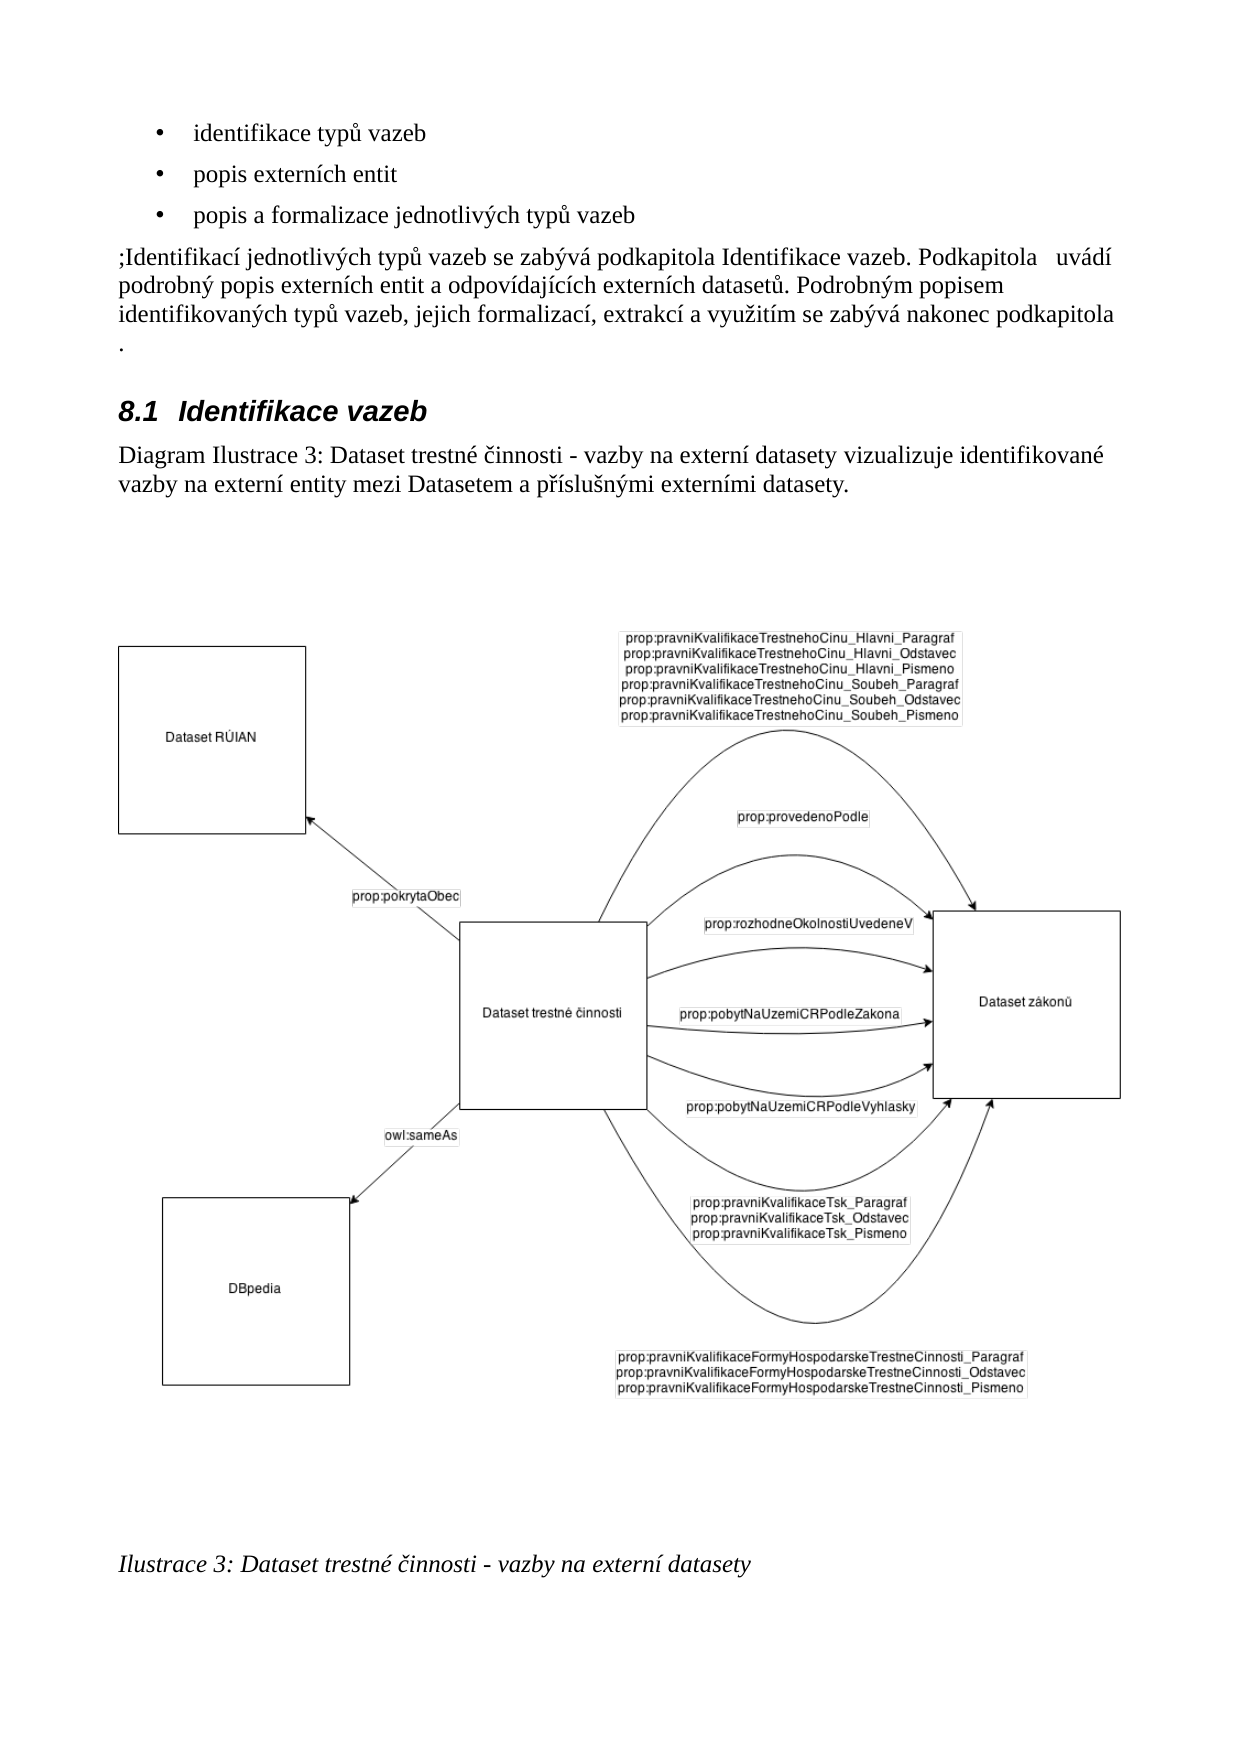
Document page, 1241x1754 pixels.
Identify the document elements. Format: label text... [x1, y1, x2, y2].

text Ilustrace 3: Dataset trestné činnosti - vazby na externí datasety [118, 1550, 1122, 1578]
picture [118, 540, 1122, 1550]
subtitle Identifikace vazeb [118, 394, 1122, 428]
text Diagram Ilustrace 3: Dataset trestné činnosti - vazby na externí datasety vizualizuje identifikované vazby na externí entity mezi Datasetem a příslušnými externími datasety. [118, 440, 1122, 498]
list popis a formalizace jednotlivých typů vazeb [156, 201, 1122, 229]
list identifikace typů vazeb [156, 118, 1122, 147]
text ;Identifikací jednotlivých typů vazeb se zabývá podkapitola Identifikace vazeb. Podkapitola uvádí podrobný popis externích entit a odpovídajících externích datasetů. Podrobným popisem identifikovaných typů vazeb, jejich formalizací, extrakcí a využitím se zabývá nakonec podkapitola . [118, 242, 1122, 357]
list popis externích entit [156, 159, 1122, 188]
